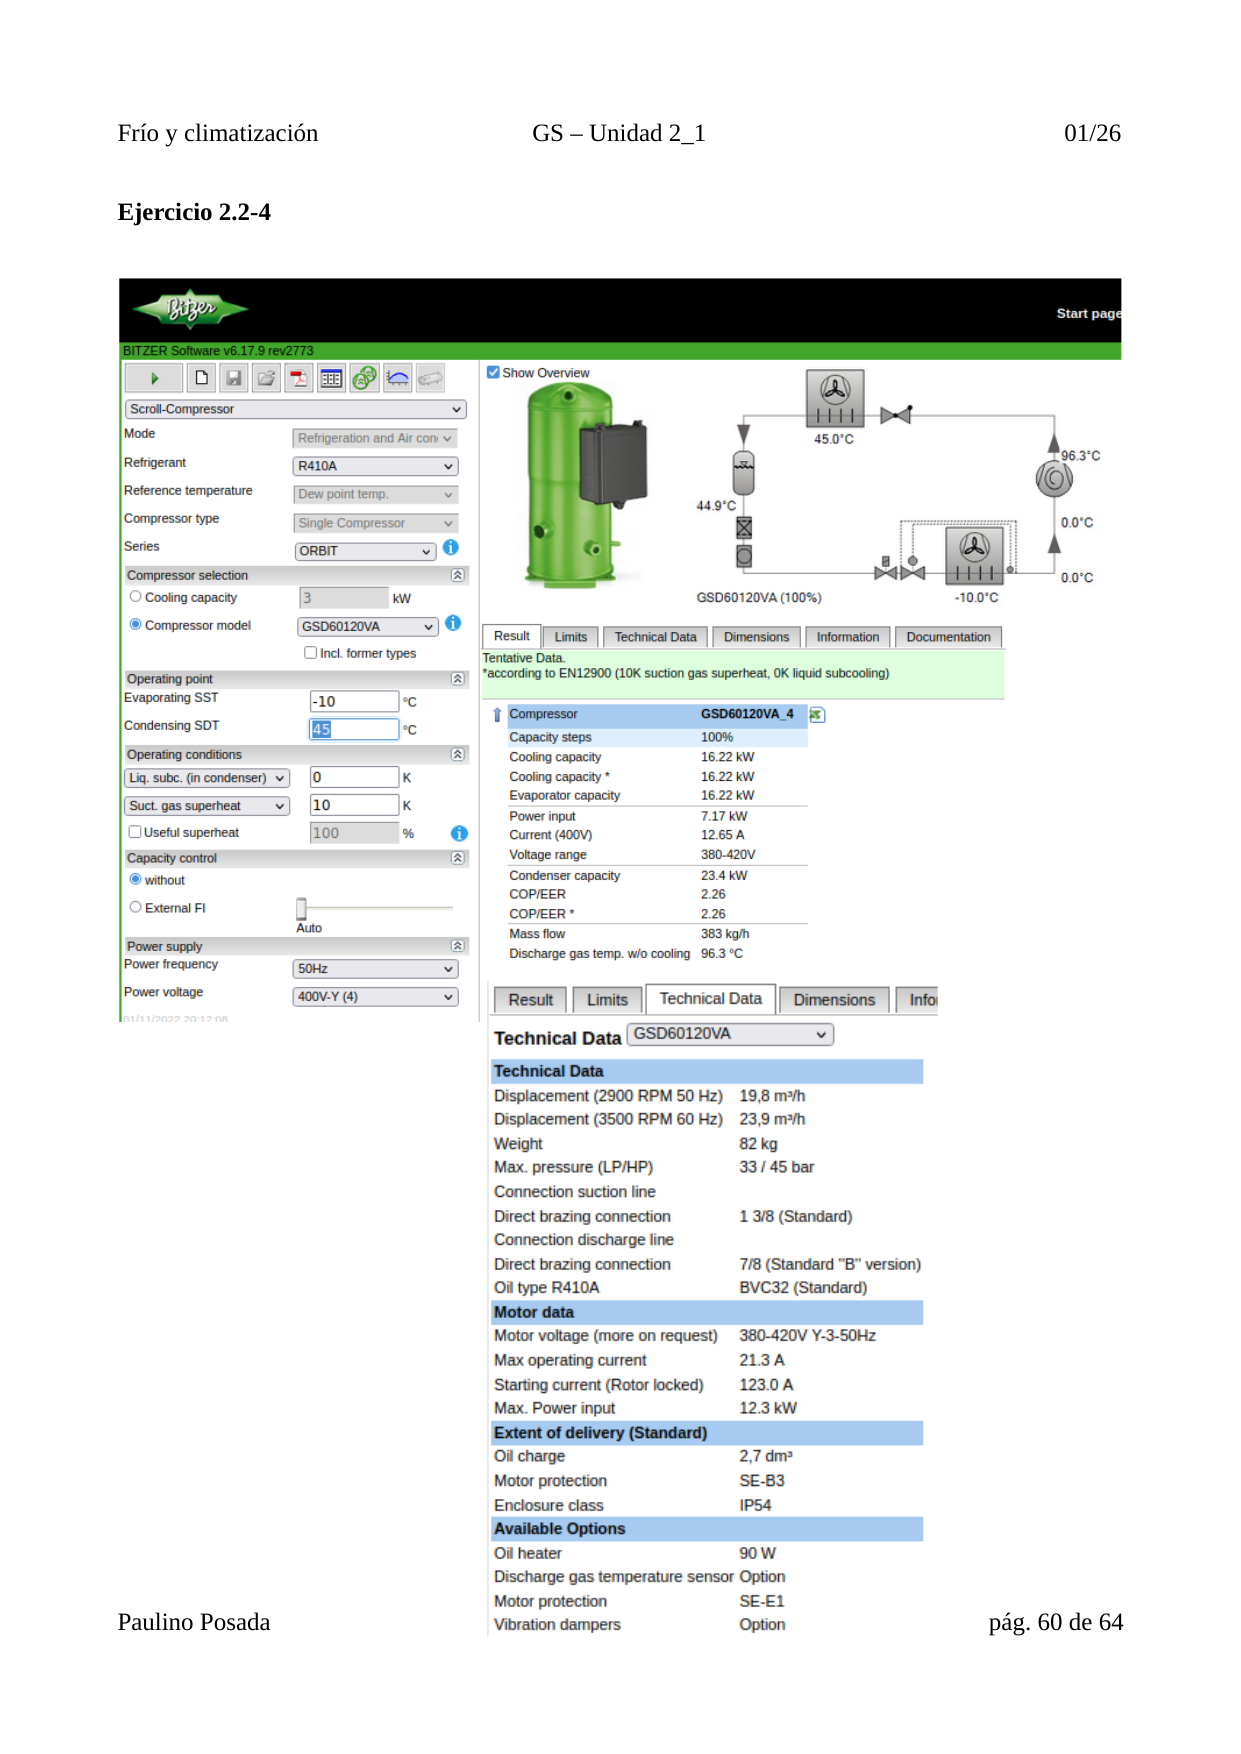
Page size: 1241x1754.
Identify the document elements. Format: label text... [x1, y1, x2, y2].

picture [117, 275, 1122, 1636]
text Ejercicio 2.2-4 [117, 197, 1123, 226]
